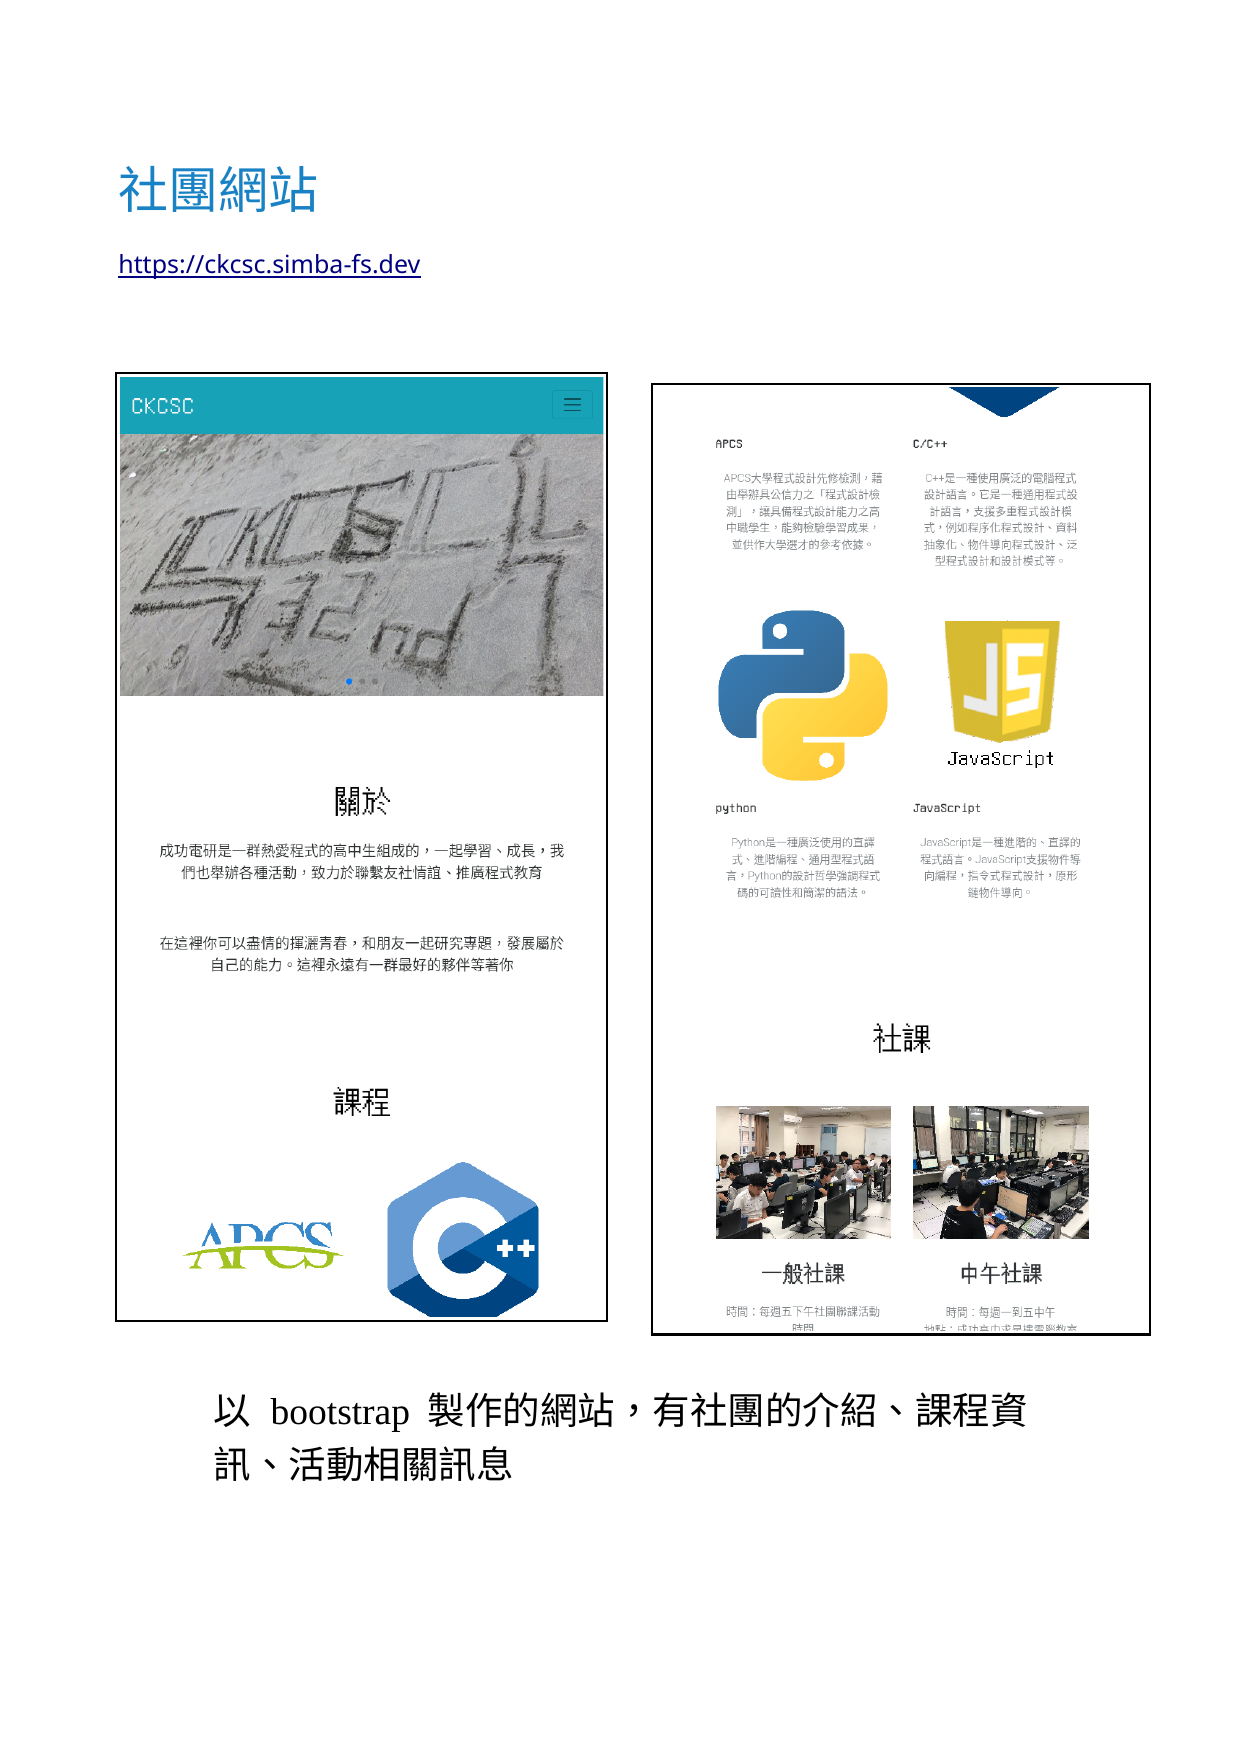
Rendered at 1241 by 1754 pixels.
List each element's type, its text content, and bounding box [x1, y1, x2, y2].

picture [656, 660, 1147, 844]
text https://ckcsc.simba-fs.dev [118, 247, 1122, 281]
subtitle 社團網站 [118, 151, 1122, 223]
text [117, 374, 606, 1320]
